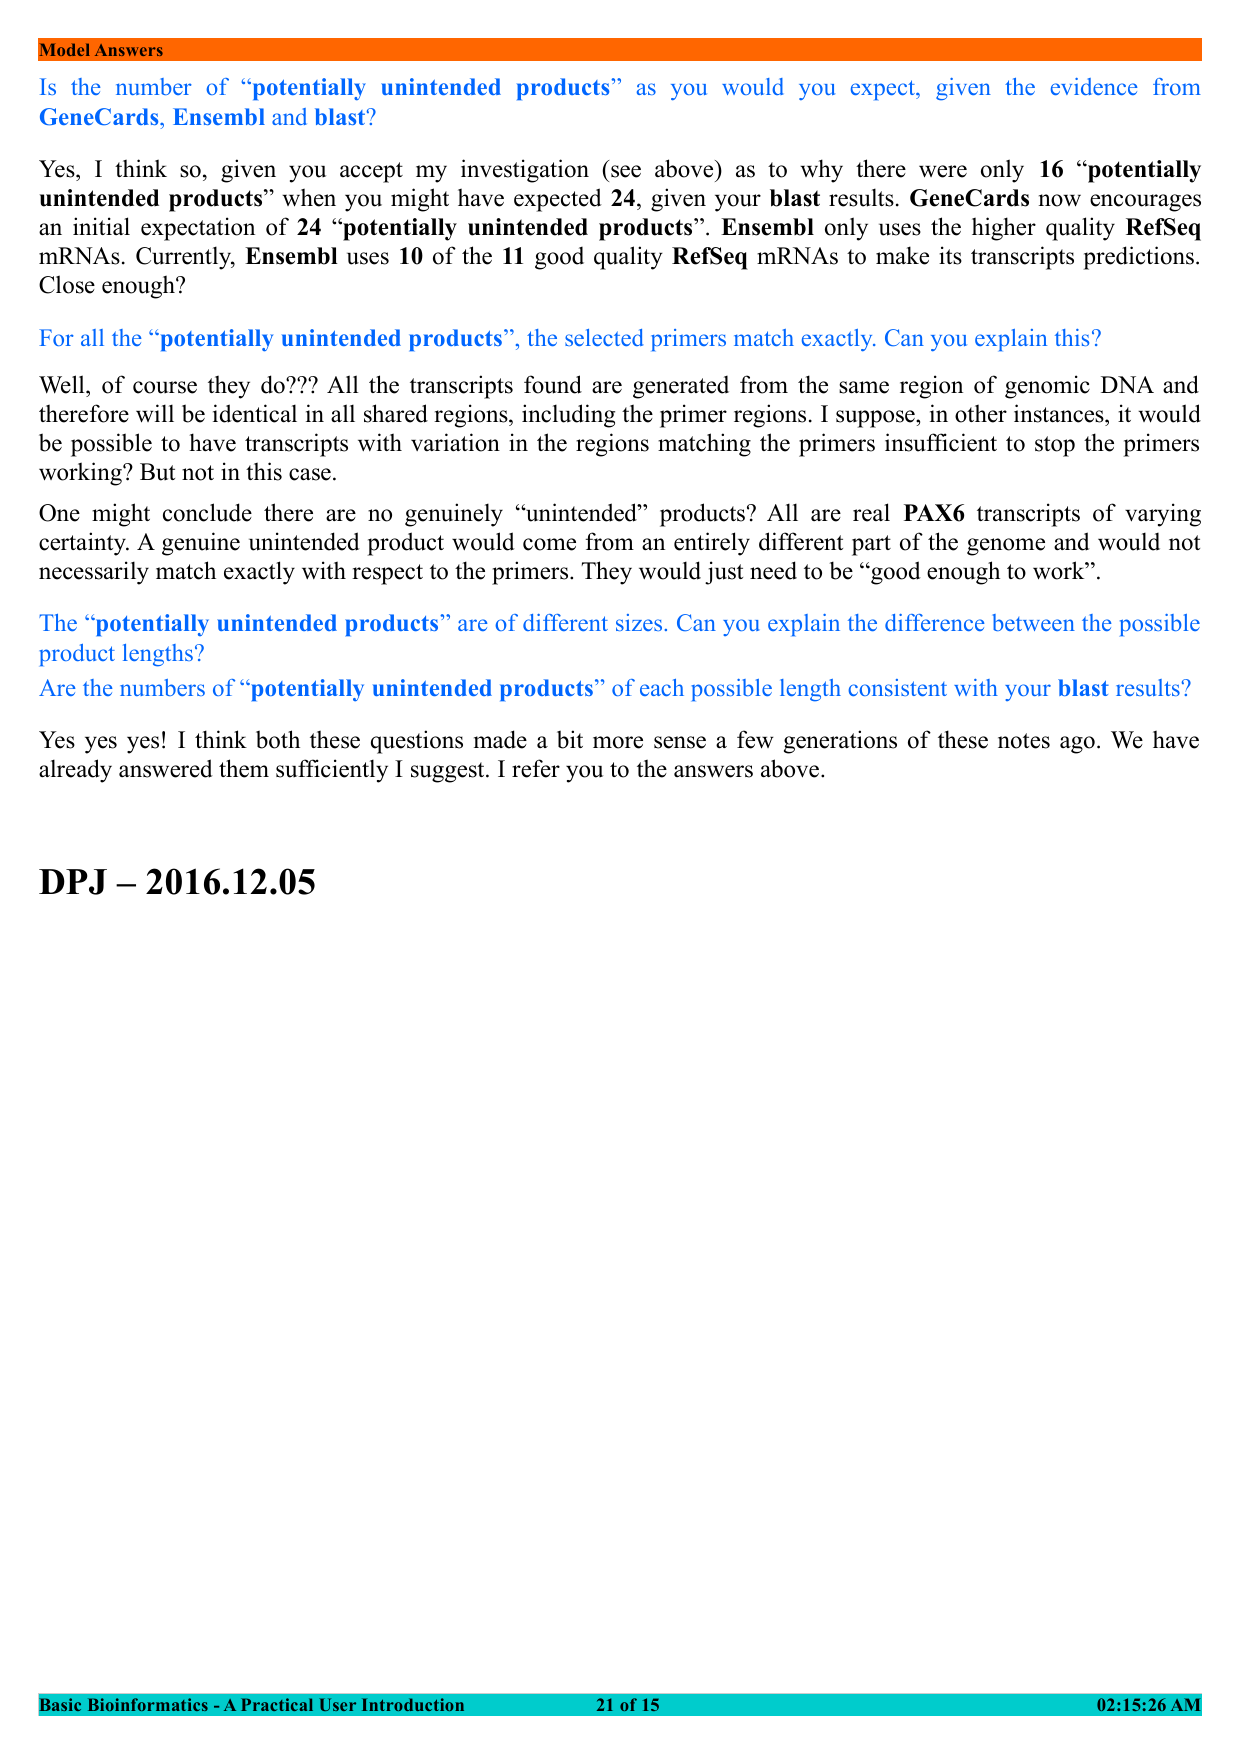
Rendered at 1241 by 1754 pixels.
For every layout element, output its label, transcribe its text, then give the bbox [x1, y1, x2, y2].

text One might conclude there are no genuinely “unintended” products? All are real PAX6 transcripts of varying certainty. A genuine unintended product would come from an entirely different part of the genome and would not necessarily match exactly with respect to the primers. They would just need to be “good enough to work”. [38, 498, 1202, 585]
text Yes yes yes! I think both these questions made a bit more sense a few generations of these notes ago. We have already answered them sufficiently I suggest. I refer you to the answers above. [38, 725, 1202, 783]
text The “potentially unintended products” are of different sizes. Can you explain the difference between the possible product lengths? [38, 608, 1202, 666]
text Yes, I think so, given you accept my investigation (see above) as to why there were only 16 “potentially unintended products” when you might have expected 24, given your blast results. GeneCards now encourages an initial expectation of 24 “potentially unintended products”. Ensembl only uses the higher quality RefSeq mRNAs. Currently, Ensembl uses 10 of the 11 good quality RefSeq mRNAs to make its transcripts predictions. Close enough? [38, 154, 1202, 299]
text Well, of course they do??? All the transcripts found are generated from the same region of genomic DNA and therefore will be identical in all shared regions, including the primer regions. I suppose, in other instances, it would be possible to have transcripts with variation in the regions matching the primers insufficient to stop the primers working? But not in this case. [38, 369, 1202, 486]
text For all the “potentially unintended products”, the selected primers match exactly. Can you explain this? [38, 323, 1202, 352]
text Are the numbers of “potentially unintended products” of each possible length consistent with your blast results? [38, 672, 1202, 701]
text Is the number of “potentially unintended products” as you would you expect, given the evidence from GeneCards, Ensembl and blast? [38, 72, 1202, 130]
text DPJ – 2016.12.05 [38, 859, 1202, 902]
